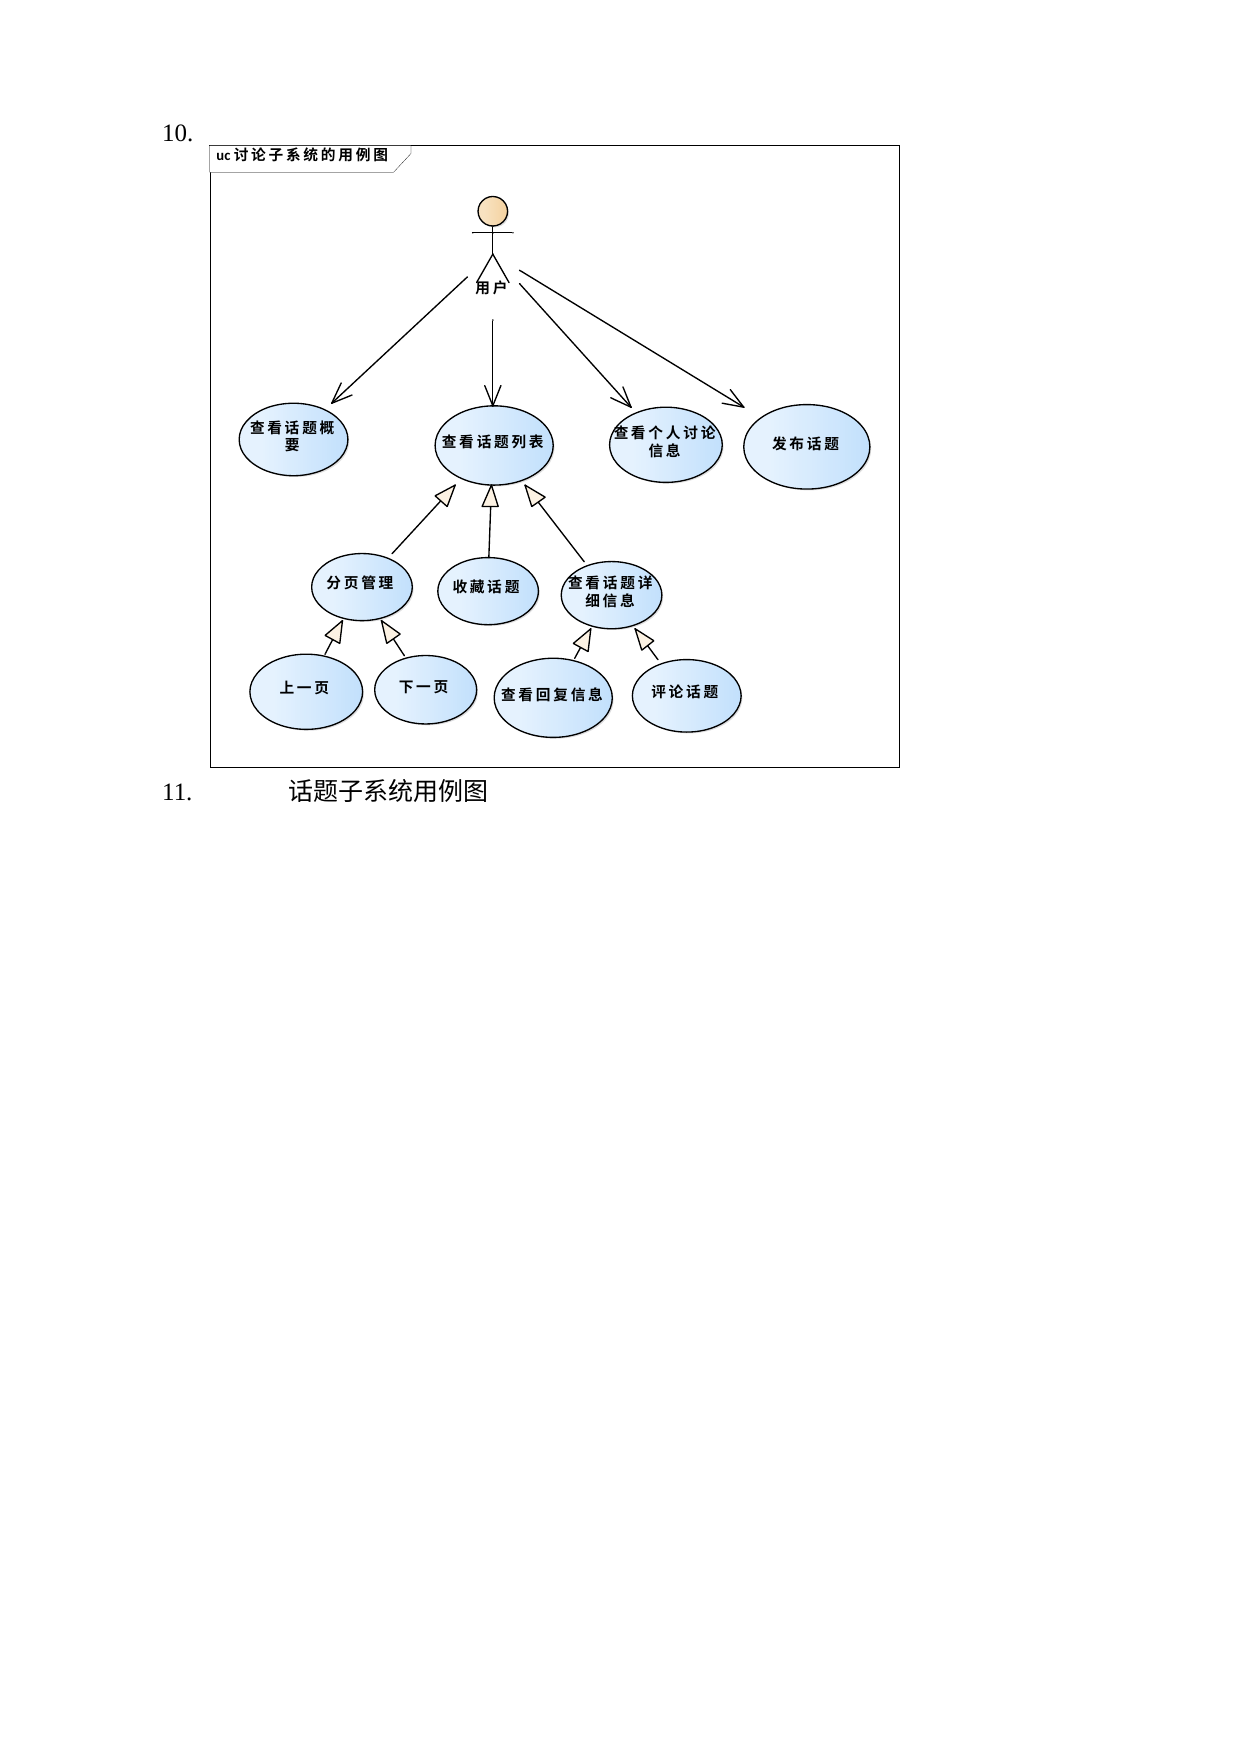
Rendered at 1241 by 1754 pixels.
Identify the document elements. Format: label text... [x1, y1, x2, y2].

subtitle 话题子系统用例图 [162, 771, 1122, 807]
